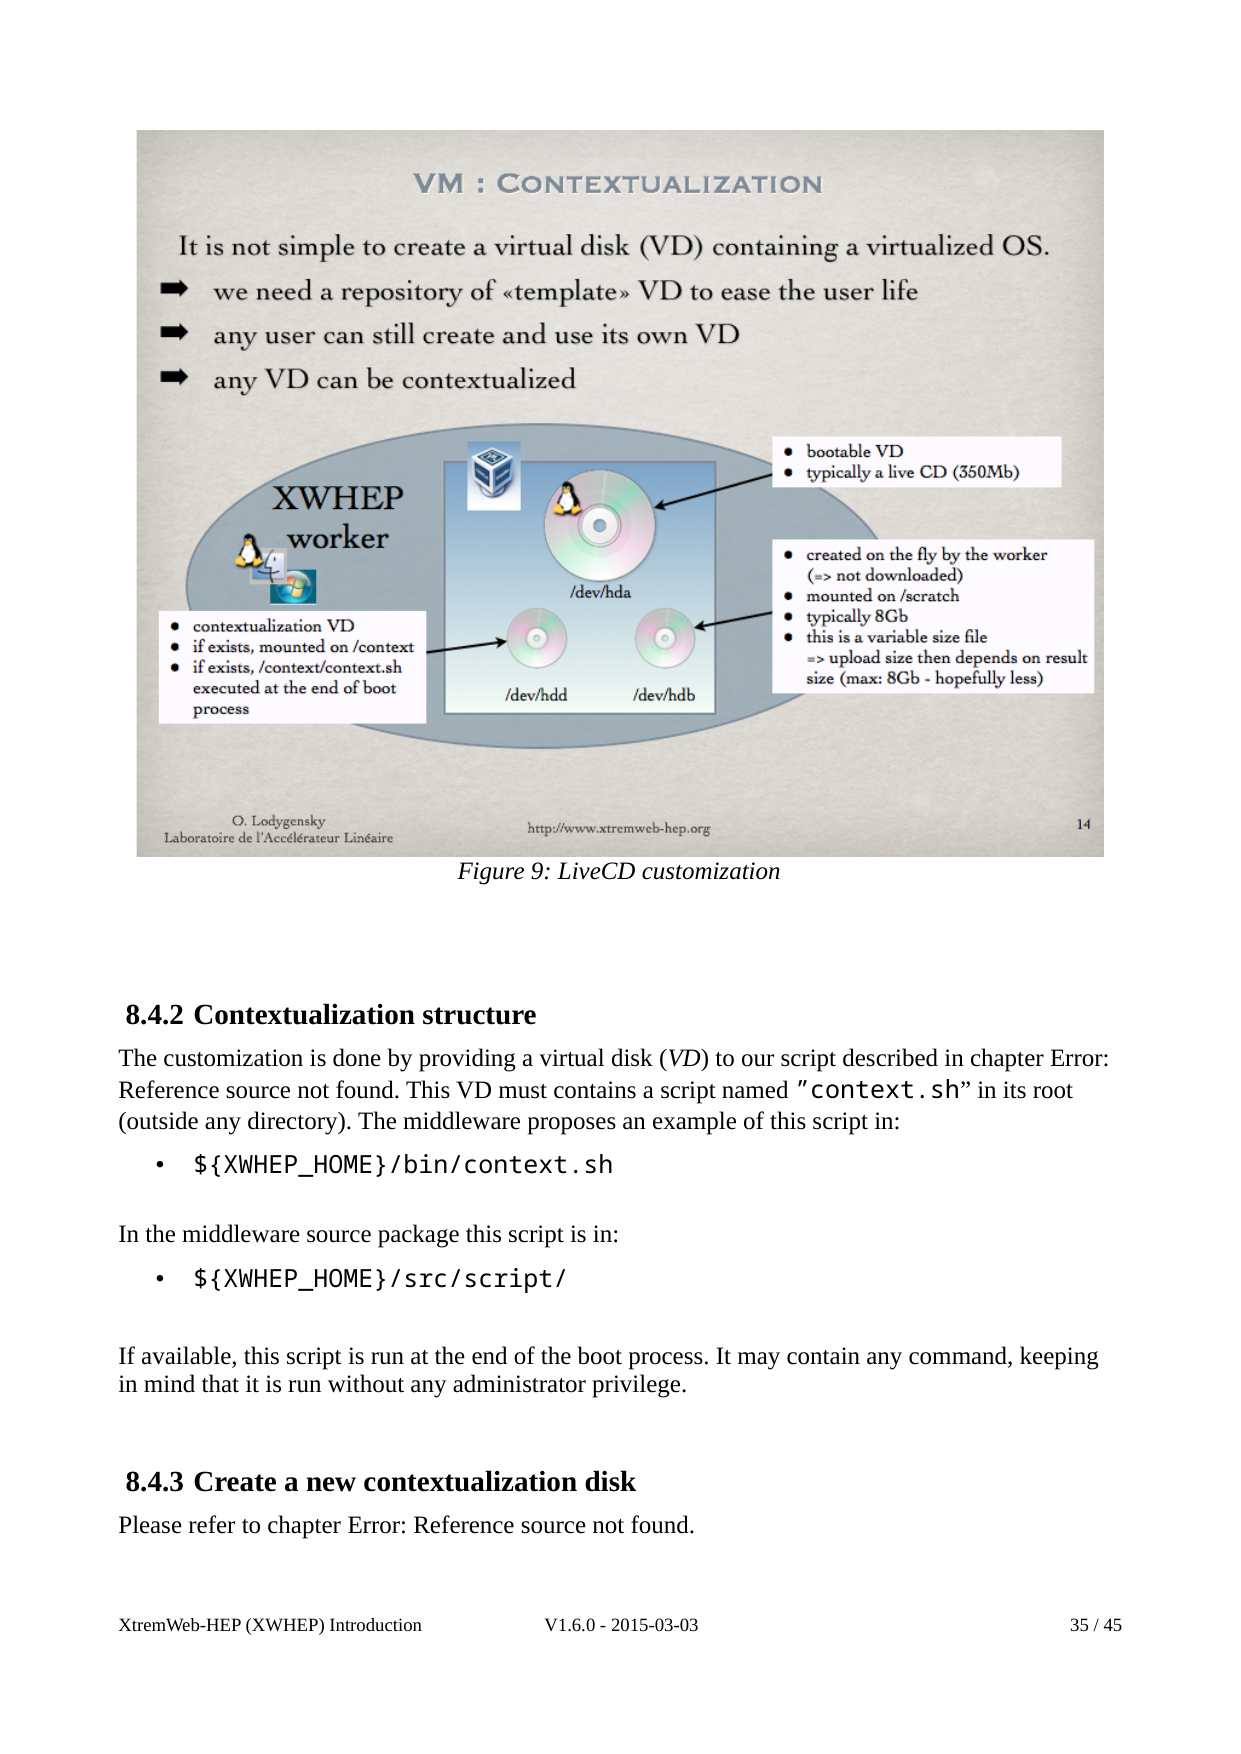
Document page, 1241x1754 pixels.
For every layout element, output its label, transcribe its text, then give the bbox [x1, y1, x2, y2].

subtitle Contextualization structure [118, 997, 1122, 1030]
text If available, this script is run at the end of the boot process. It may contain any command, keeping in mind that it is run without any administrator privilege. [118, 1341, 1122, 1398]
list ${XWHEP_HOME}/bin/context.sh [156, 1147, 1122, 1181]
subtitle Create a new contextualization disk [118, 1464, 1122, 1498]
text In the middleware source package this script is in: [118, 1219, 1122, 1248]
text Please refer to chapter Error: Reference source not found. [118, 1511, 1122, 1539]
list ${XWHEP_HOME}/src/script/ [156, 1260, 1122, 1294]
picture [136, 130, 1104, 857]
text The customization is done by providing a virtual disk (VD) to our script described in chapter Error: Reference source not found. This VD must contains a script named ”context.sh” in its root (outside any directory). The middleware proposes an example of this script in: [118, 1043, 1122, 1134]
text Figure 9: LiveCD customization [136, 857, 1104, 885]
